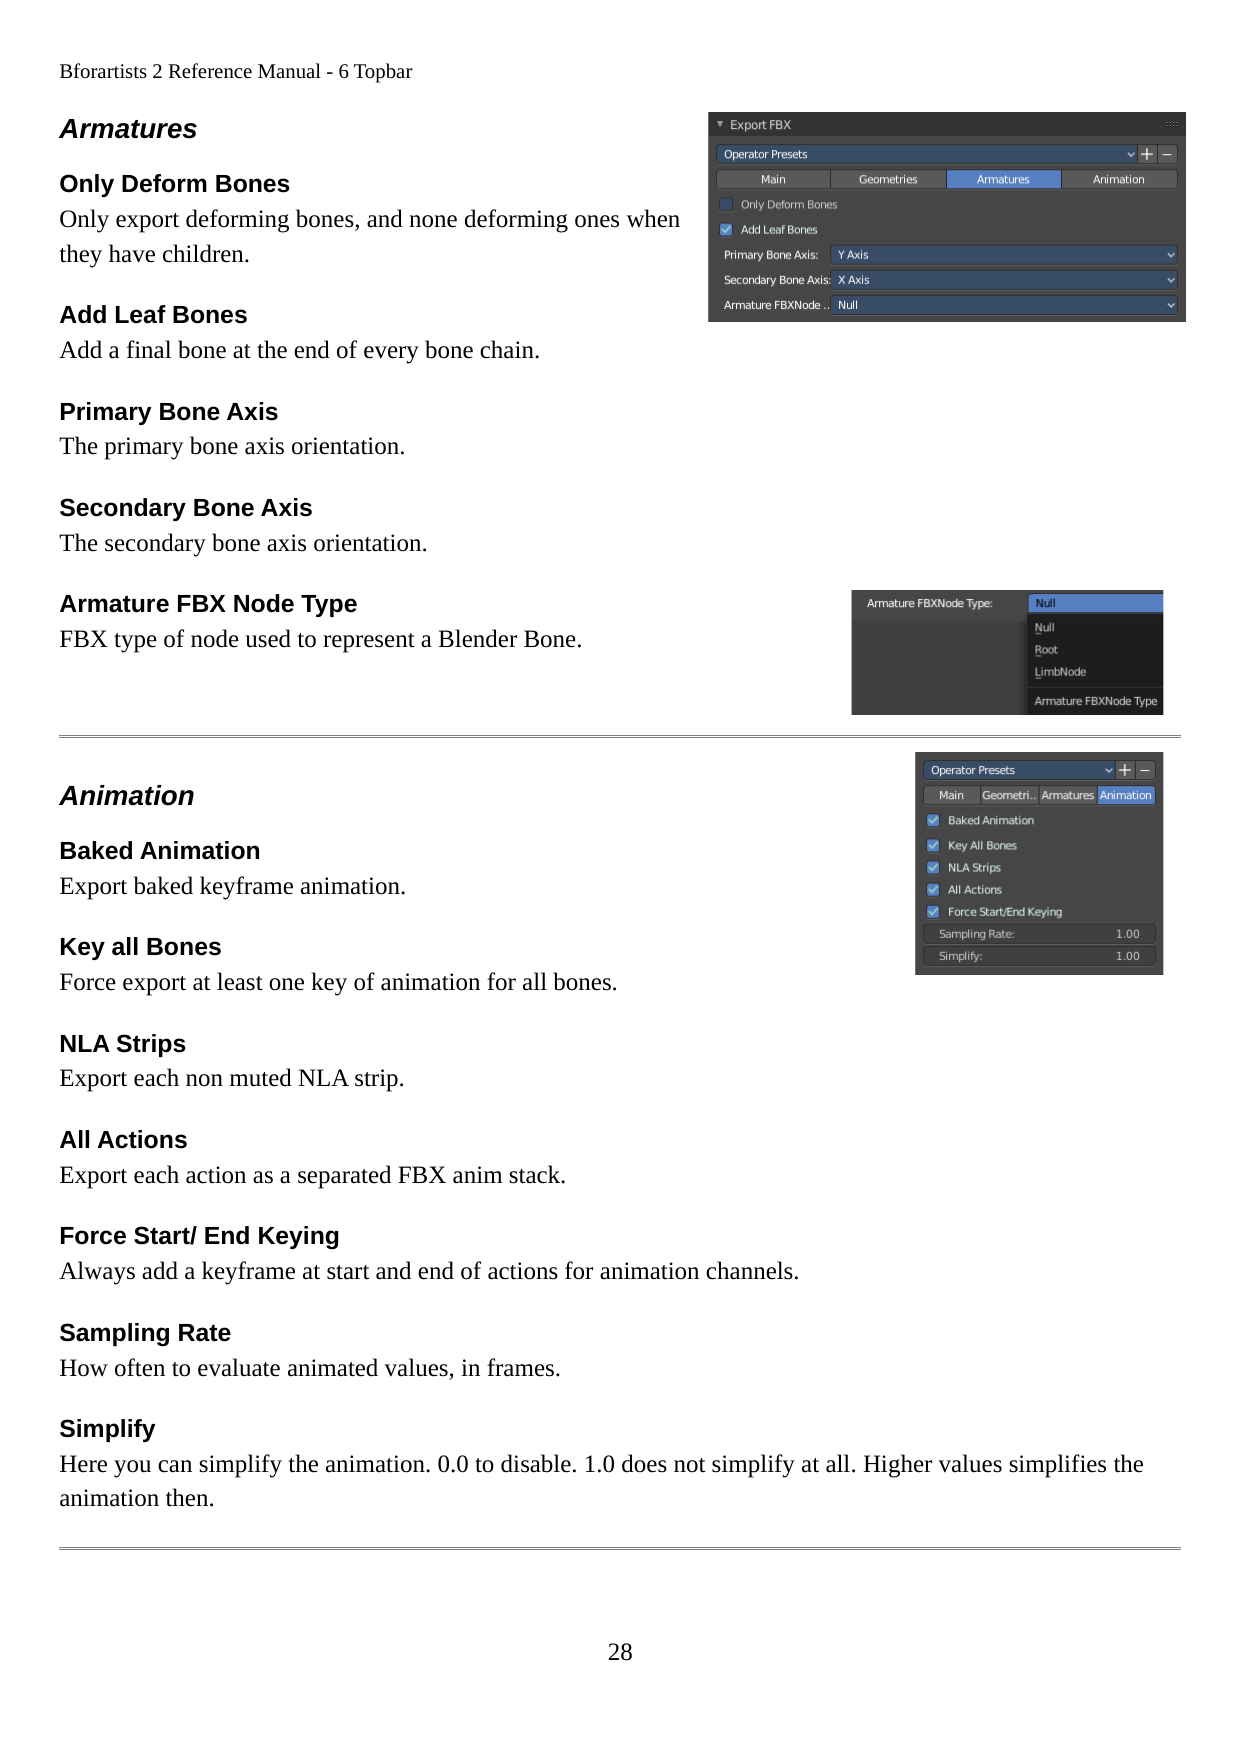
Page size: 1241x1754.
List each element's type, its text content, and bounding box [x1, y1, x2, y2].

subtitle Only Deform Bones [59, 169, 708, 198]
subtitle Primary Bone Axis [59, 397, 1181, 425]
picture [851, 590, 1164, 715]
subtitle Baked Animation [59, 836, 915, 864]
text Export baked keyframe animation. [59, 871, 915, 899]
text Export each action as a separated FBX anim stack. [59, 1160, 1181, 1189]
subtitle Simplify [59, 1414, 1181, 1443]
subtitle Key all Bones [59, 932, 915, 961]
text Add a final bone at the end of every bone chain. [59, 335, 1181, 364]
text Force export at least one key of animation for all bones. [59, 967, 1181, 996]
text FBX type of node used to represent a Blender Bone. [59, 624, 851, 653]
text Always add a keyframe at start and end of actions for animation channels. [59, 1256, 1181, 1285]
subtitle Armature FBX Node Type [59, 589, 1181, 618]
text Only export deforming bones, and none deforming ones when they have children. [59, 204, 708, 267]
subtitle Force Start/ End Keying [59, 1221, 1181, 1250]
subtitle [1164, 836, 1181, 864]
text Here you can simplify the animation. 0.0 to disable. 1.0 does not simplify at all. Higher values simplifies the animation then. [59, 1449, 1181, 1512]
text Export each non muted NLA strip. [59, 1063, 1181, 1092]
subtitle Armatures [59, 113, 708, 144]
subtitle [1164, 779, 1181, 811]
text The primary bone axis orientation. [59, 431, 1181, 460]
subtitle [1164, 932, 1181, 961]
subtitle Sampling Rate [59, 1318, 1181, 1346]
text The secondary bone axis orientation. [59, 528, 1181, 557]
text How often to evaluate animated values, in frames. [59, 1353, 1181, 1381]
subtitle Secondary Bone Axis [59, 493, 1181, 522]
subtitle Add Leaf Bones [59, 300, 1181, 329]
subtitle Animation [59, 779, 915, 811]
subtitle NLA Strips [59, 1029, 1181, 1057]
picture [915, 752, 1164, 975]
subtitle All Actions [59, 1125, 1181, 1154]
picture [708, 112, 1186, 322]
